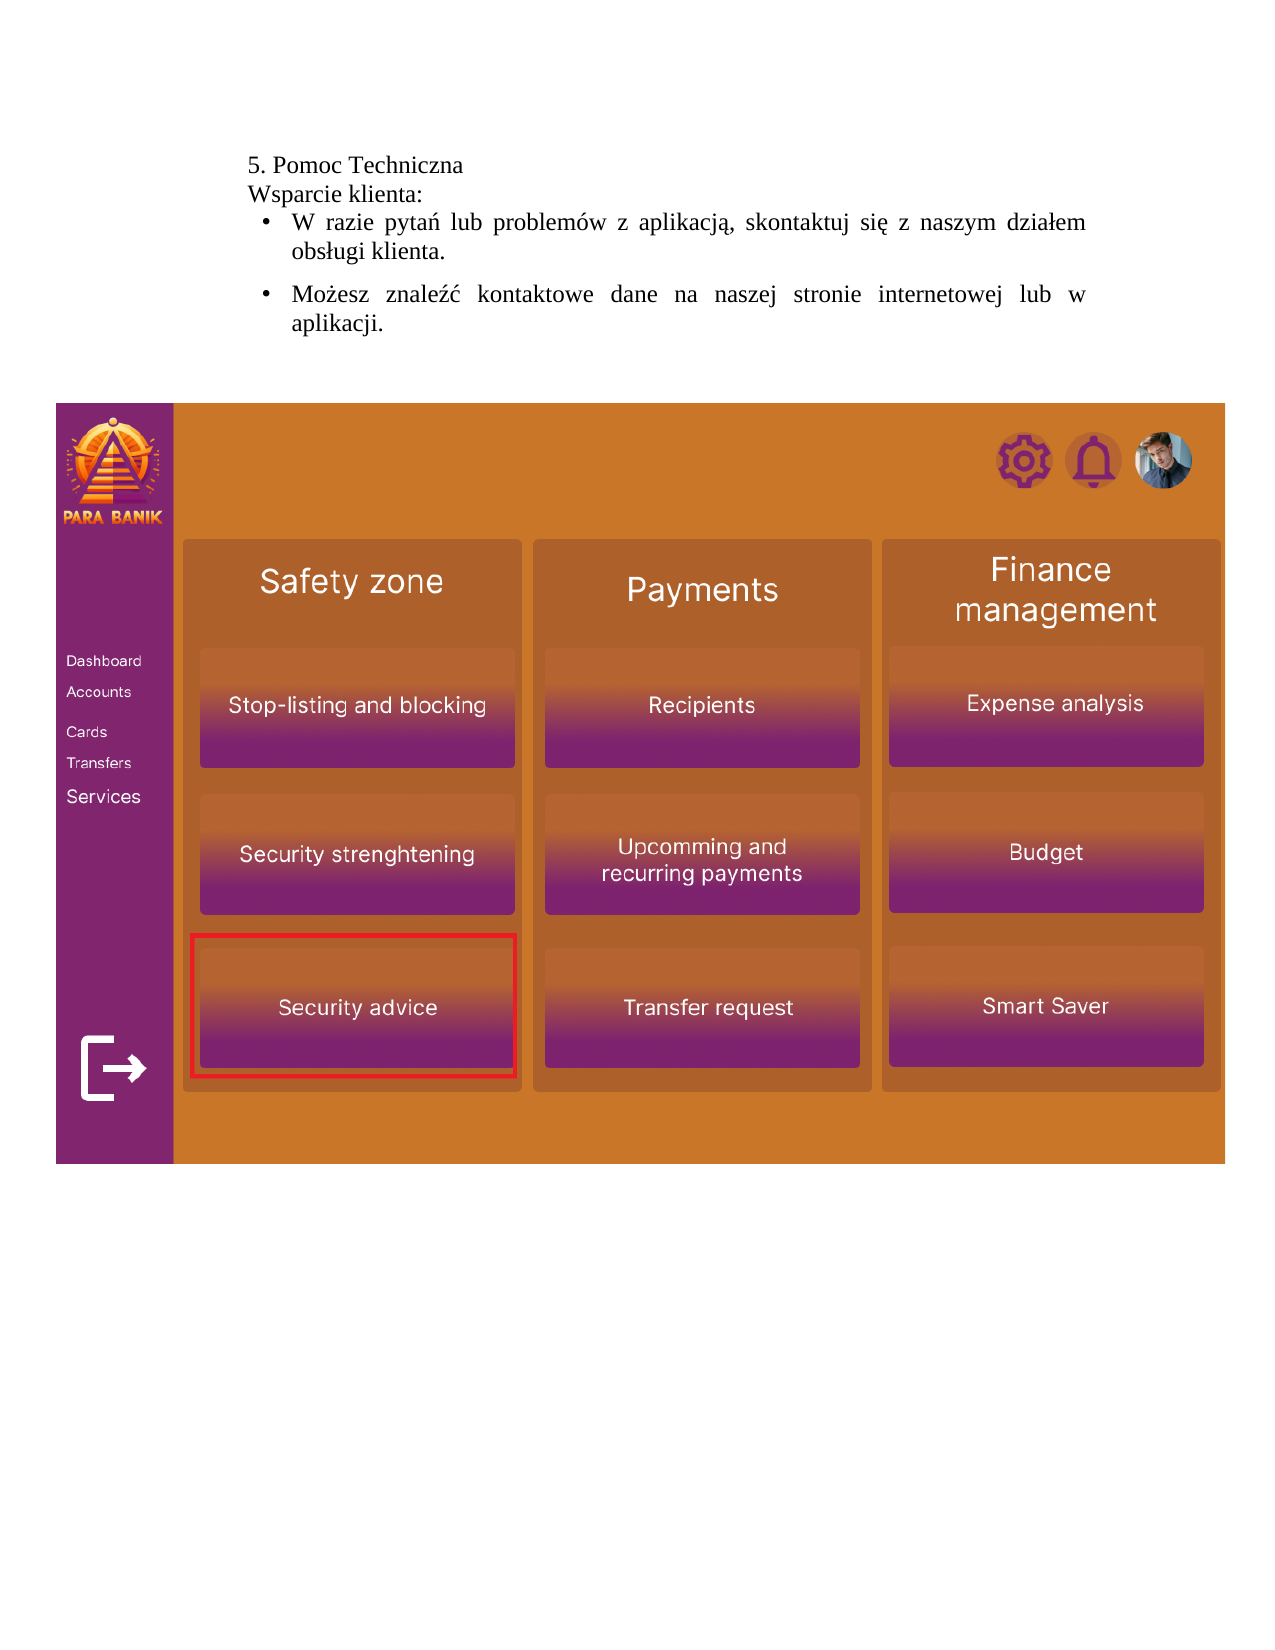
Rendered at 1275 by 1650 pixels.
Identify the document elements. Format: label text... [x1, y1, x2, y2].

list W razie pytań lub problemów z aplikacją, skontaktuj się z naszym działem obsługi klienta. [262, 207, 1087, 265]
list Możesz znaleźć kontaktowe dane na naszej stronie internetowej lub w aplikacji. [262, 279, 1087, 337]
text Wsparcie klienta: [247, 179, 1087, 207]
picture [56, 403, 1226, 1164]
text 5. Pomoc Techniczna [247, 150, 1087, 179]
